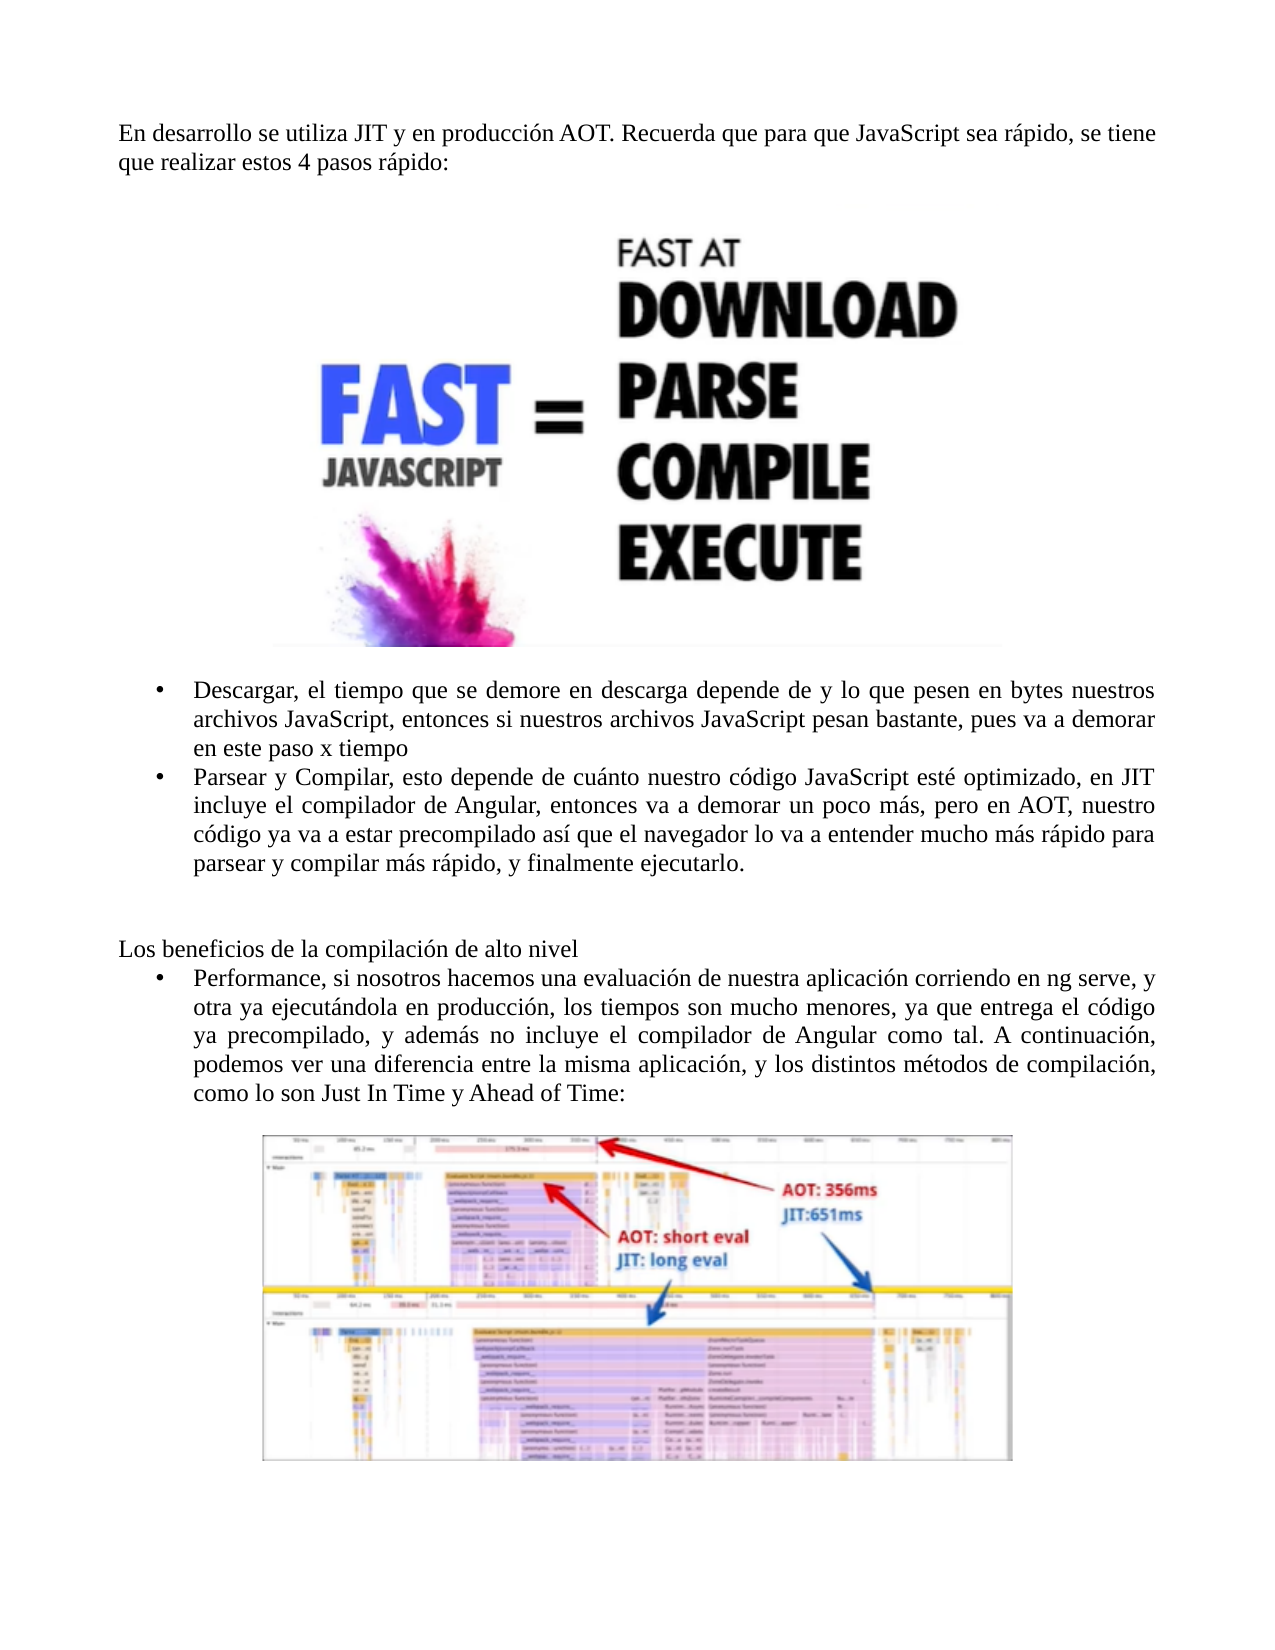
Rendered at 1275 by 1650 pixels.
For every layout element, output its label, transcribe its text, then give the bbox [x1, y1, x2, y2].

text En desarrollo se utiliza JIT y en producción AOT. Recuerda que para que JavaScript sea rápido, se tiene que realizar estos 4 pasos rápido: [118, 118, 1157, 176]
list Parsear y Compilar, esto depende de cuánto nuestro código JavaScript esté optimizado, en JIT incluye el compilador de Angular, entonces va a demorar un poco más, pero en AOT, nuestro código ya va a estar precompilado así que el navegador lo va a entender mucho más rápido para parsear y compilar más rápido, y finalmente ejecutarlo. [156, 762, 1157, 877]
text Los beneficios de la compilación de alto nivel [118, 934, 1157, 963]
list Descargar, el tiempo que se demore en descarga depende de y lo que pesen en bytes nuestros archivos JavaScript, entonces si nuestros archivos JavaScript pesan bastante, pues va a demorar en este paso x tiempo [156, 675, 1157, 762]
list Performance, si nosotros hacemos una evaluación de nuestra aplicación corriendo en ng serve, y otra ya ejecutándola en producción, los tiempos son mucho menores, ya que entrega el código ya precompilado, y además no incluye el compilador de Angular como tal. A continuación, podemos ver una diferencia entre la misma aplicación, y los distintos métodos de compilación, como lo son Just In Time y Ahead of Time: [156, 963, 1157, 1107]
